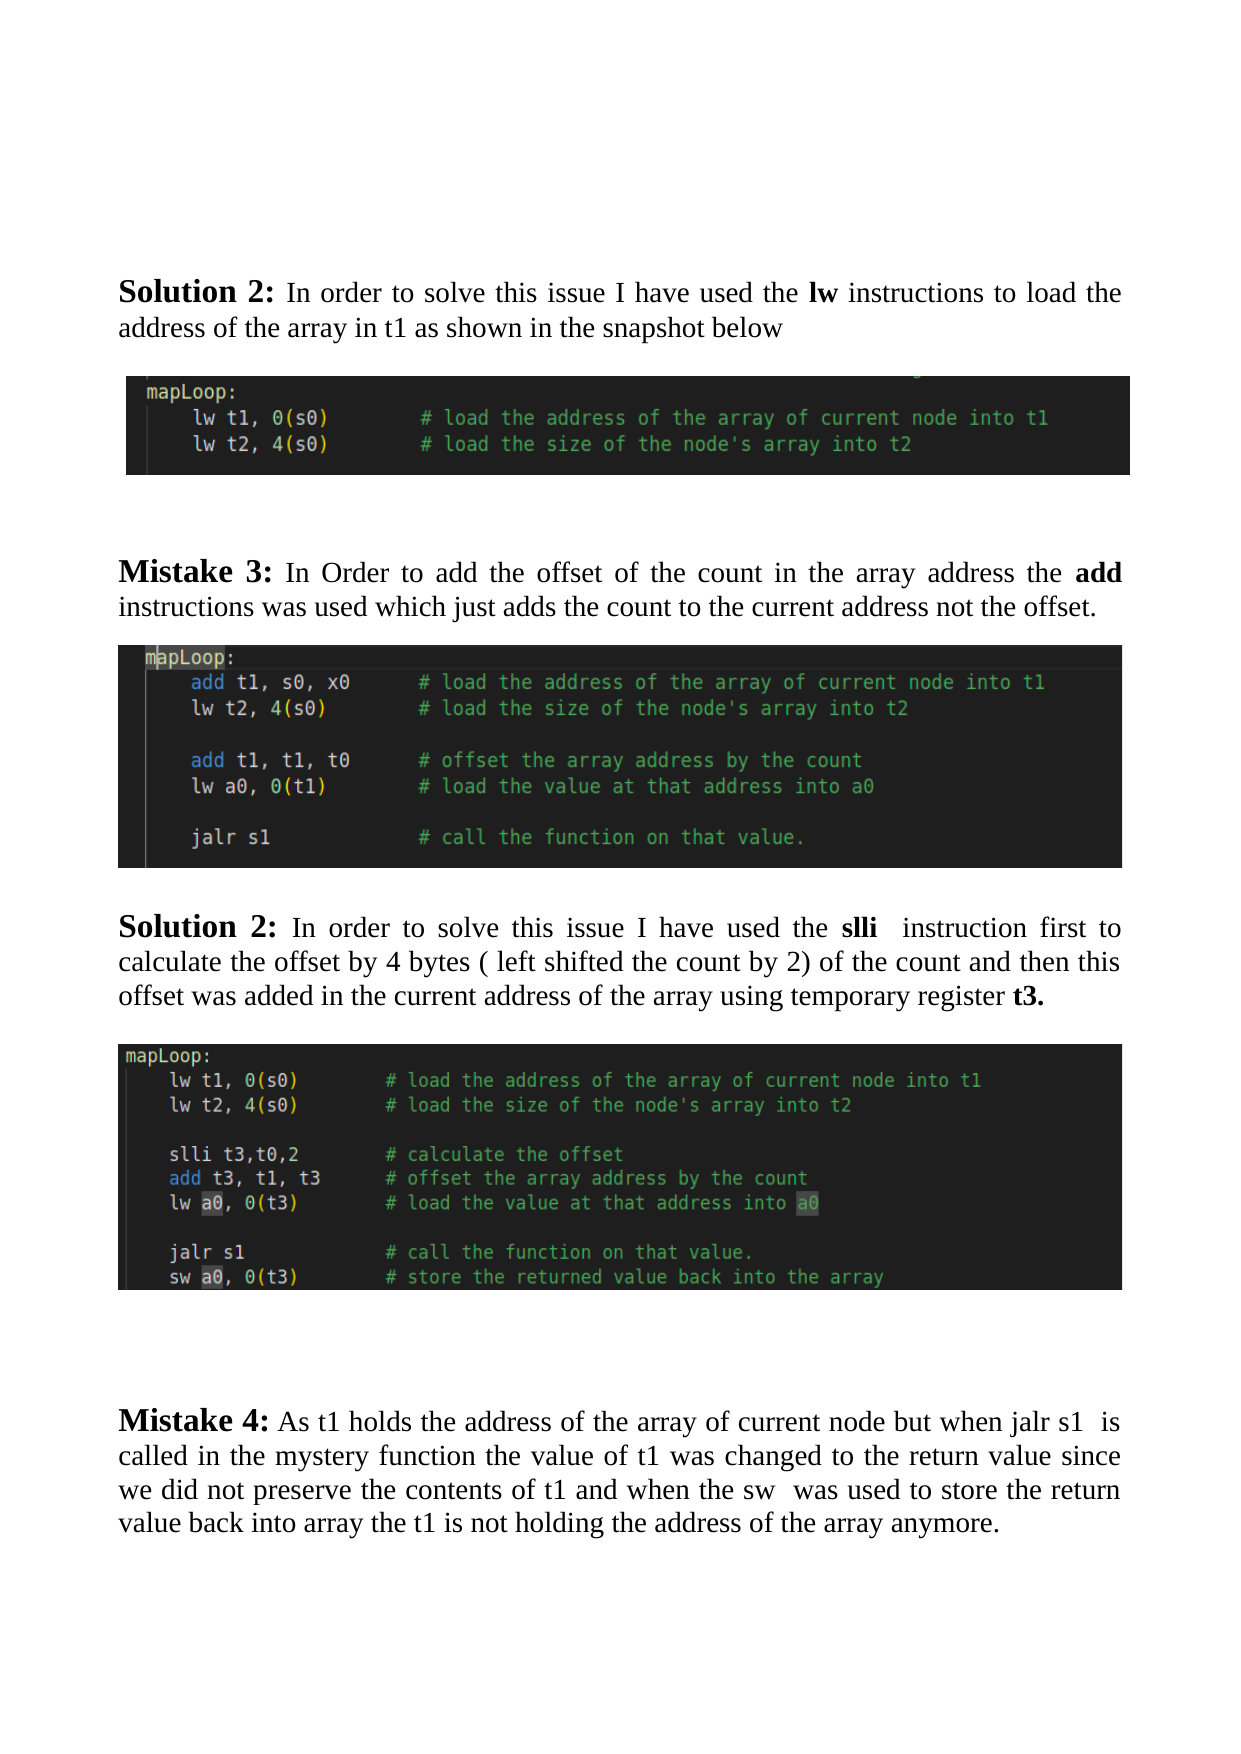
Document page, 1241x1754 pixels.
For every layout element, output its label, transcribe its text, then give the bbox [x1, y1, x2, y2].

picture [118, 1044, 1123, 1290]
picture [118, 645, 1123, 868]
text Mistake 3: In Order to add the offset of the count in the array address the add instructions was used which just adds the count to the current address not the offset. [118, 551, 1122, 623]
picture [126, 376, 1130, 475]
text Solution 2: In order to solve this issue I have used the lw instructions to load the address of the array in t1 as shown in the snapshot below [118, 271, 1122, 343]
text Solution 2: In order to solve this issue I have used the slli instruction first to calculate the offset by 4 bytes ( left shifted the count by 2) of the count and then this offset was added in the current address of the array using temporary register t3. [118, 906, 1122, 1011]
text Mistake 4: As t1 holds the address of the array of current node but when jalr s1 is called in the mystery function the value of t1 was changed to the return value since we did not preserve the contents of t1 and when the sw was used to store the return value back into array the t1 is not holding the address of the array anymore. [118, 1400, 1122, 1539]
